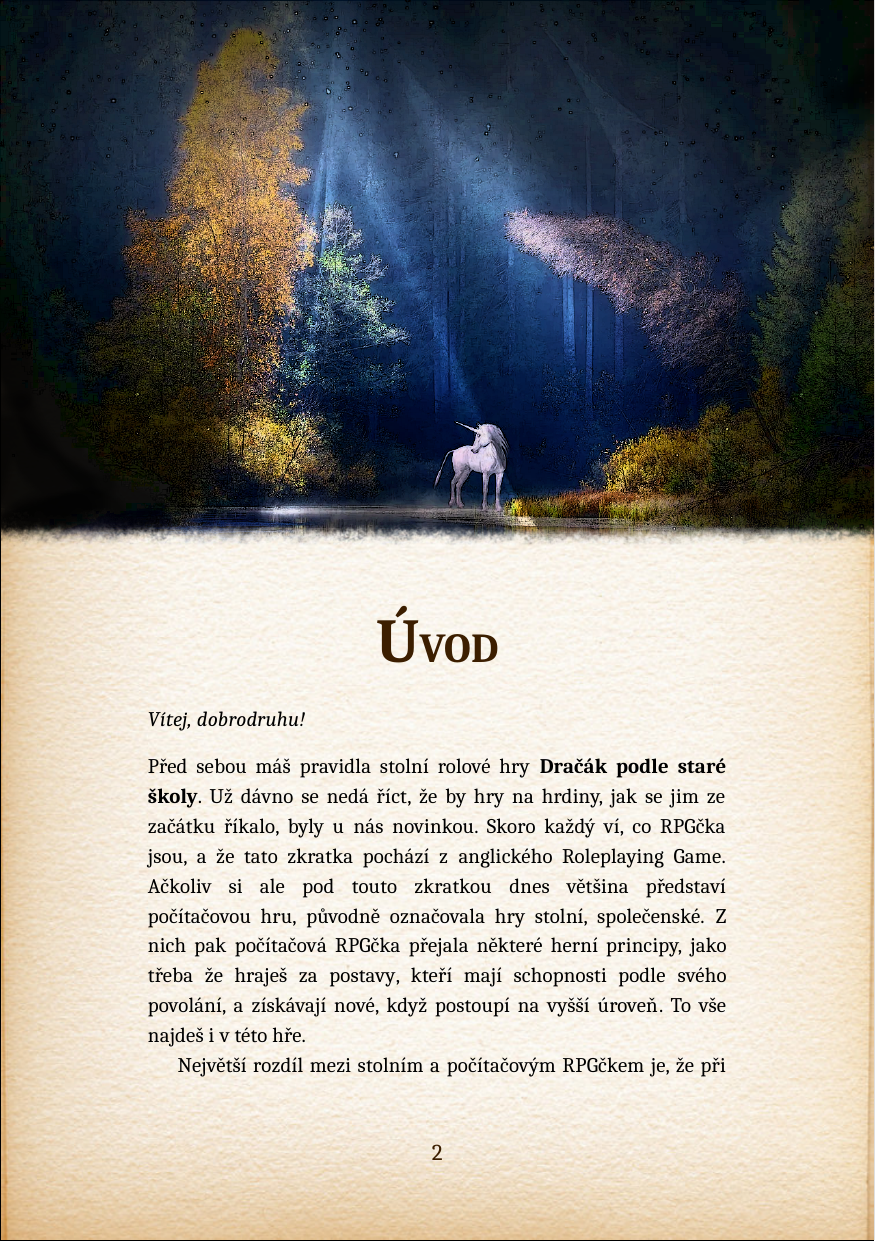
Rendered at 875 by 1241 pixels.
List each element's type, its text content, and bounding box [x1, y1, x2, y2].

text Vítej, dobrodruhu! [148, 707, 726, 731]
subtitle Úvod [148, 547, 726, 678]
picture [0, 0, 874, 1240]
text Před sebou máš pravidla stolní rolové hry Dračák podle staré školy. Už dávno se nedá říct, že by hry na hrdiny, jak se jim ze začátku říkalo, byly u⁠ nás novinkou. Skoro každý ví, co RPGčka jsou, a⁠ že tato zkratka pochází z⁠ anglického Roleplaying Game. Ačkoliv si ale pod touto zkratkou dnes většina představí počítačovou hru, původně označovala hry stolní, společenské. Z⁠ nich pak počítačová RPGčka přejala některé herní principy, jako třeba že hraješ za postavy, kteří mají schopnosti podle svého povolání, a⁠ získávají nové, když postoupí na vyšší úroveň. To vše najdeš i⁠ v⁠ této hře. Největší rozdíl mezi stolním a⁠ počítačovým RPGčkem je, že při [148, 755, 726, 1078]
